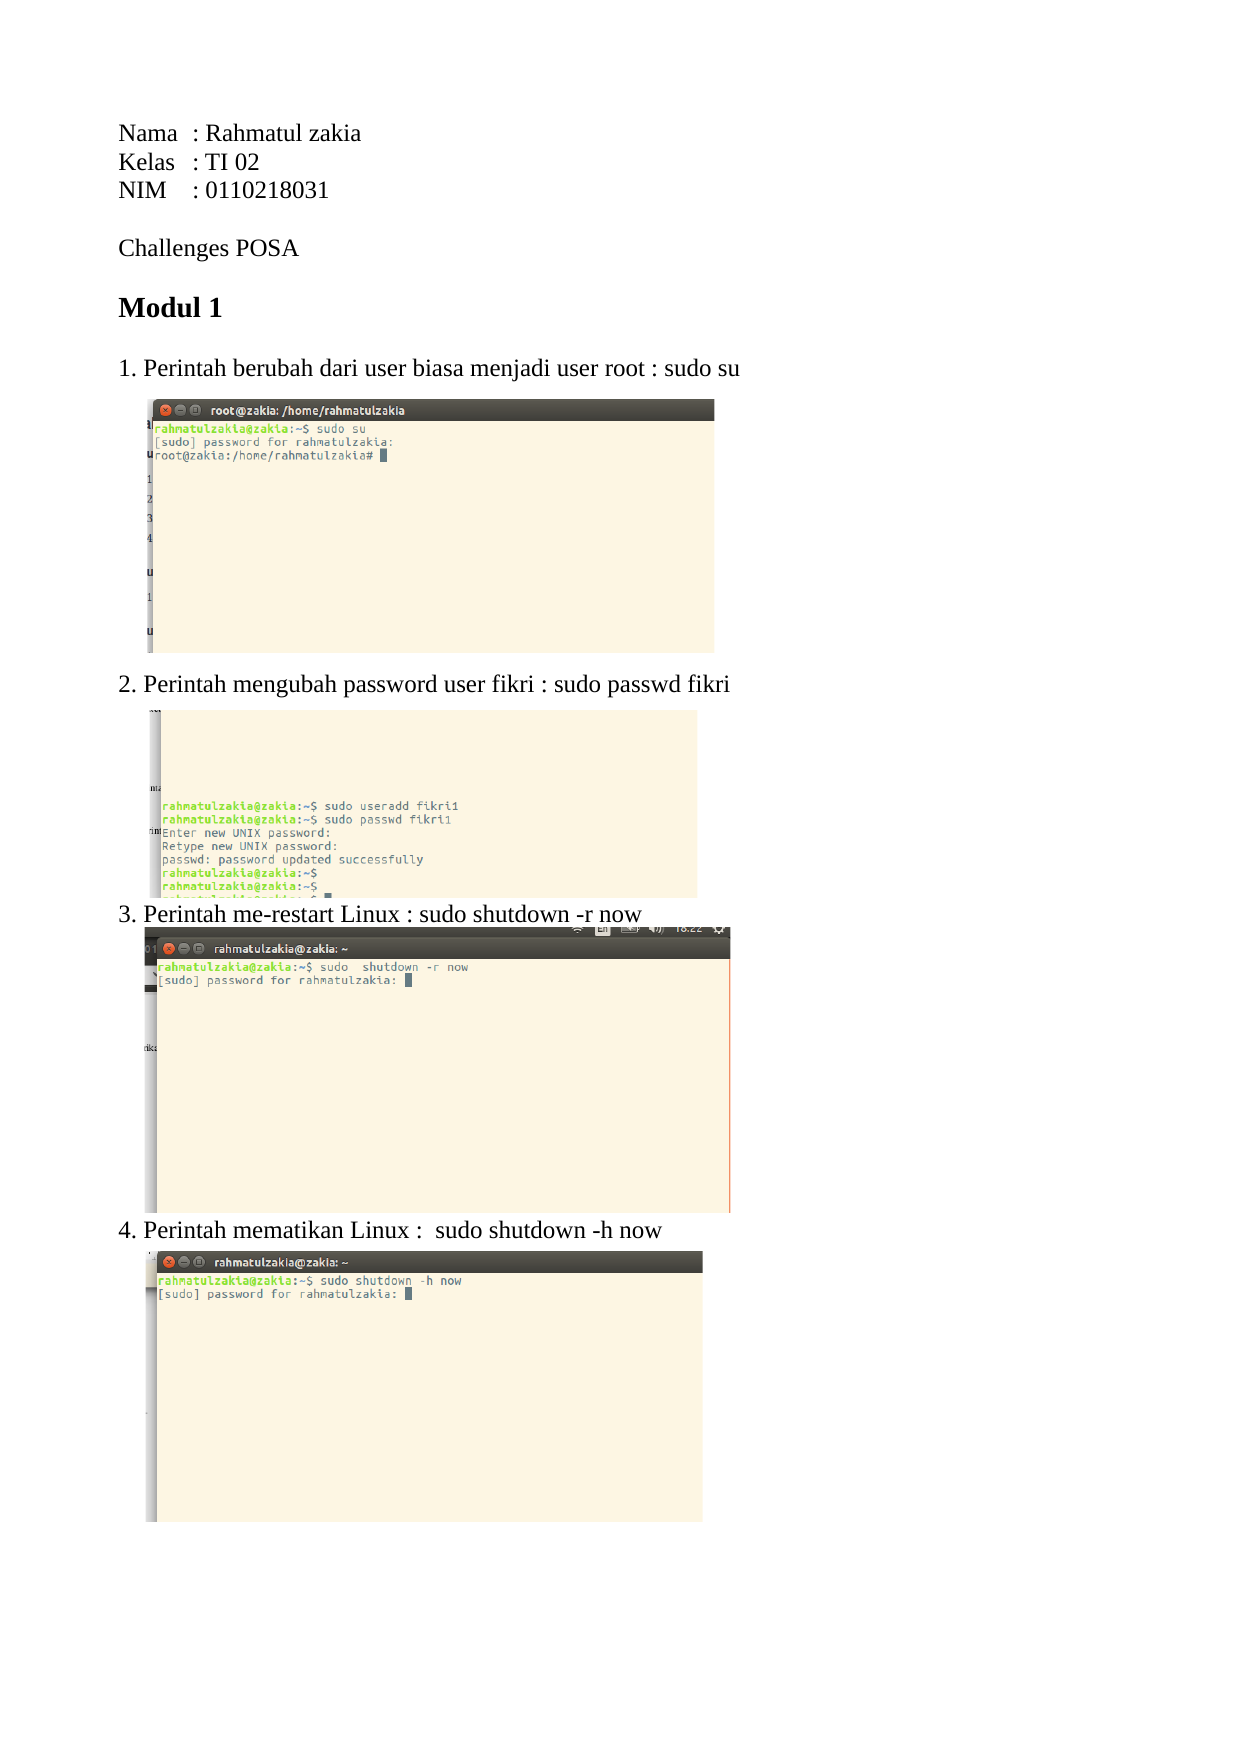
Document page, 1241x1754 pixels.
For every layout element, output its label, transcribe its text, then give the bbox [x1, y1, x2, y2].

text 2. Perintah mengubah password user fikri : sudo passwd fikri [118, 669, 1122, 698]
picture [147, 399, 715, 653]
text NIM : 0110218031 [118, 176, 1122, 204]
text 1. Perintah berubah dari user biasa menjadi user root : sudo su [118, 353, 1122, 382]
text Challenges POSA [118, 233, 1122, 262]
picture [149, 710, 698, 898]
text Kelas : TI 02 [118, 147, 1122, 176]
text Modul 1 [118, 291, 1122, 324]
text Nama : Rahmatul zakia [118, 118, 1122, 147]
picture [166, 1251, 703, 1522]
text 4. Perintah mematikan Linux : sudo shutdown -h now [118, 1215, 1122, 1244]
text 3. Perintah me-restart Linux : sudo shutdown -r now [118, 899, 1122, 928]
